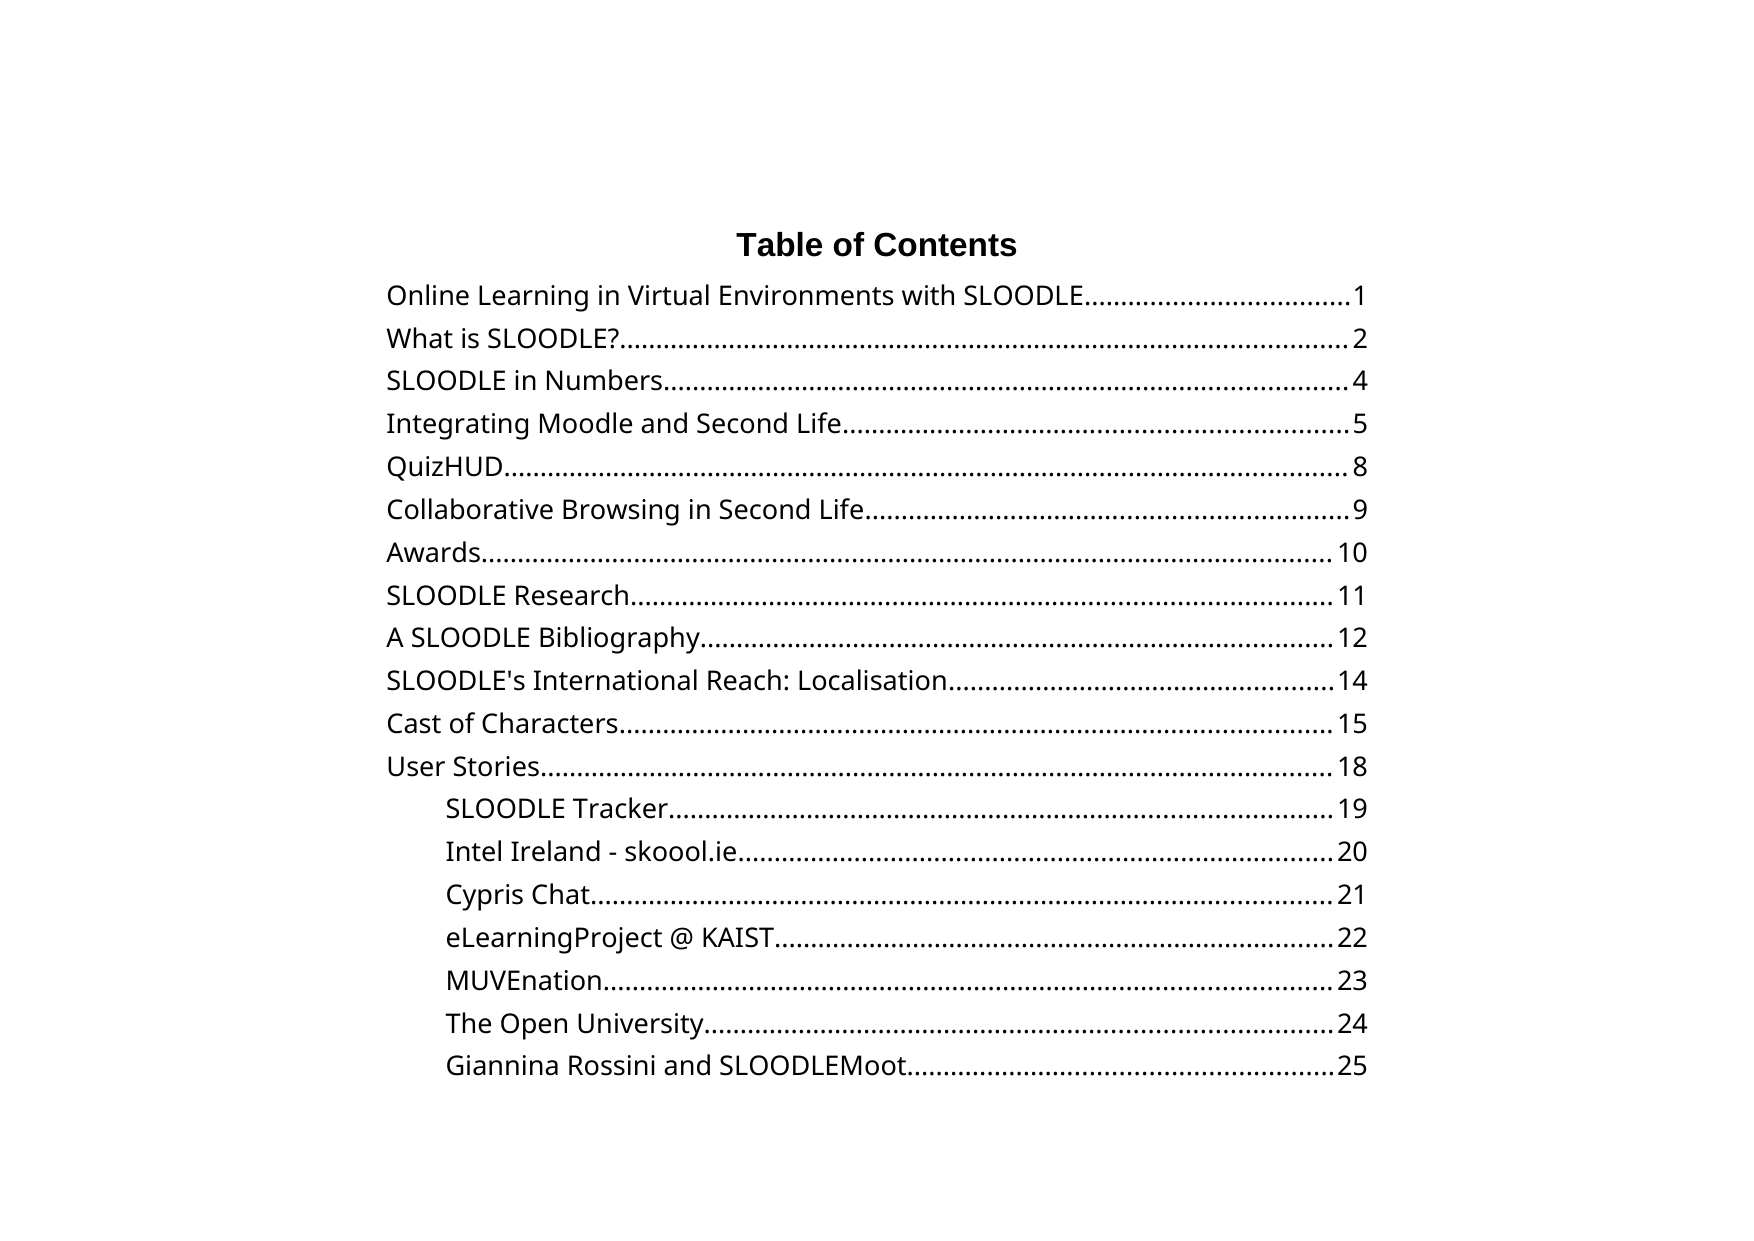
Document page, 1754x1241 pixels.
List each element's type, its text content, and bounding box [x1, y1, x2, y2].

text A SLOODLE Bibliography 12 [386, 619, 1368, 656]
text Cast of Characters 15 [386, 704, 1368, 741]
text Integrating Moodle and Second Life 5 [386, 405, 1368, 442]
text Giannina Rossini and SLOODLEMoot 25 [445, 1047, 1368, 1084]
text Online Learning in Virtual Environments with SLOODLE 1 [386, 276, 1368, 313]
text Awards 10 [386, 533, 1368, 570]
text Intel Ireland - skoool.ie 20 [445, 833, 1368, 870]
text What is SLOODLE? 2 [386, 319, 1368, 356]
text User Stories 18 [386, 747, 1368, 784]
text eLearningProject @ KAIST 22 [445, 918, 1368, 955]
text SLOODLE Research 11 [386, 576, 1368, 613]
text The Open University 24 [445, 1004, 1368, 1041]
text Collaborative Browsing in Second Life 9 [386, 490, 1368, 527]
text Cypris Chat 21 [445, 876, 1368, 912]
text SLOODLE Tracker 19 [445, 790, 1368, 827]
text SLOODLE in Numbers 4 [386, 362, 1368, 399]
text SLOODLE's International Reach: Localisation 14 [386, 662, 1368, 698]
text QuizHUD 8 [386, 447, 1368, 484]
text MUVEnation 23 [445, 961, 1368, 998]
subtitle Table of Contents [150, 225, 1604, 264]
